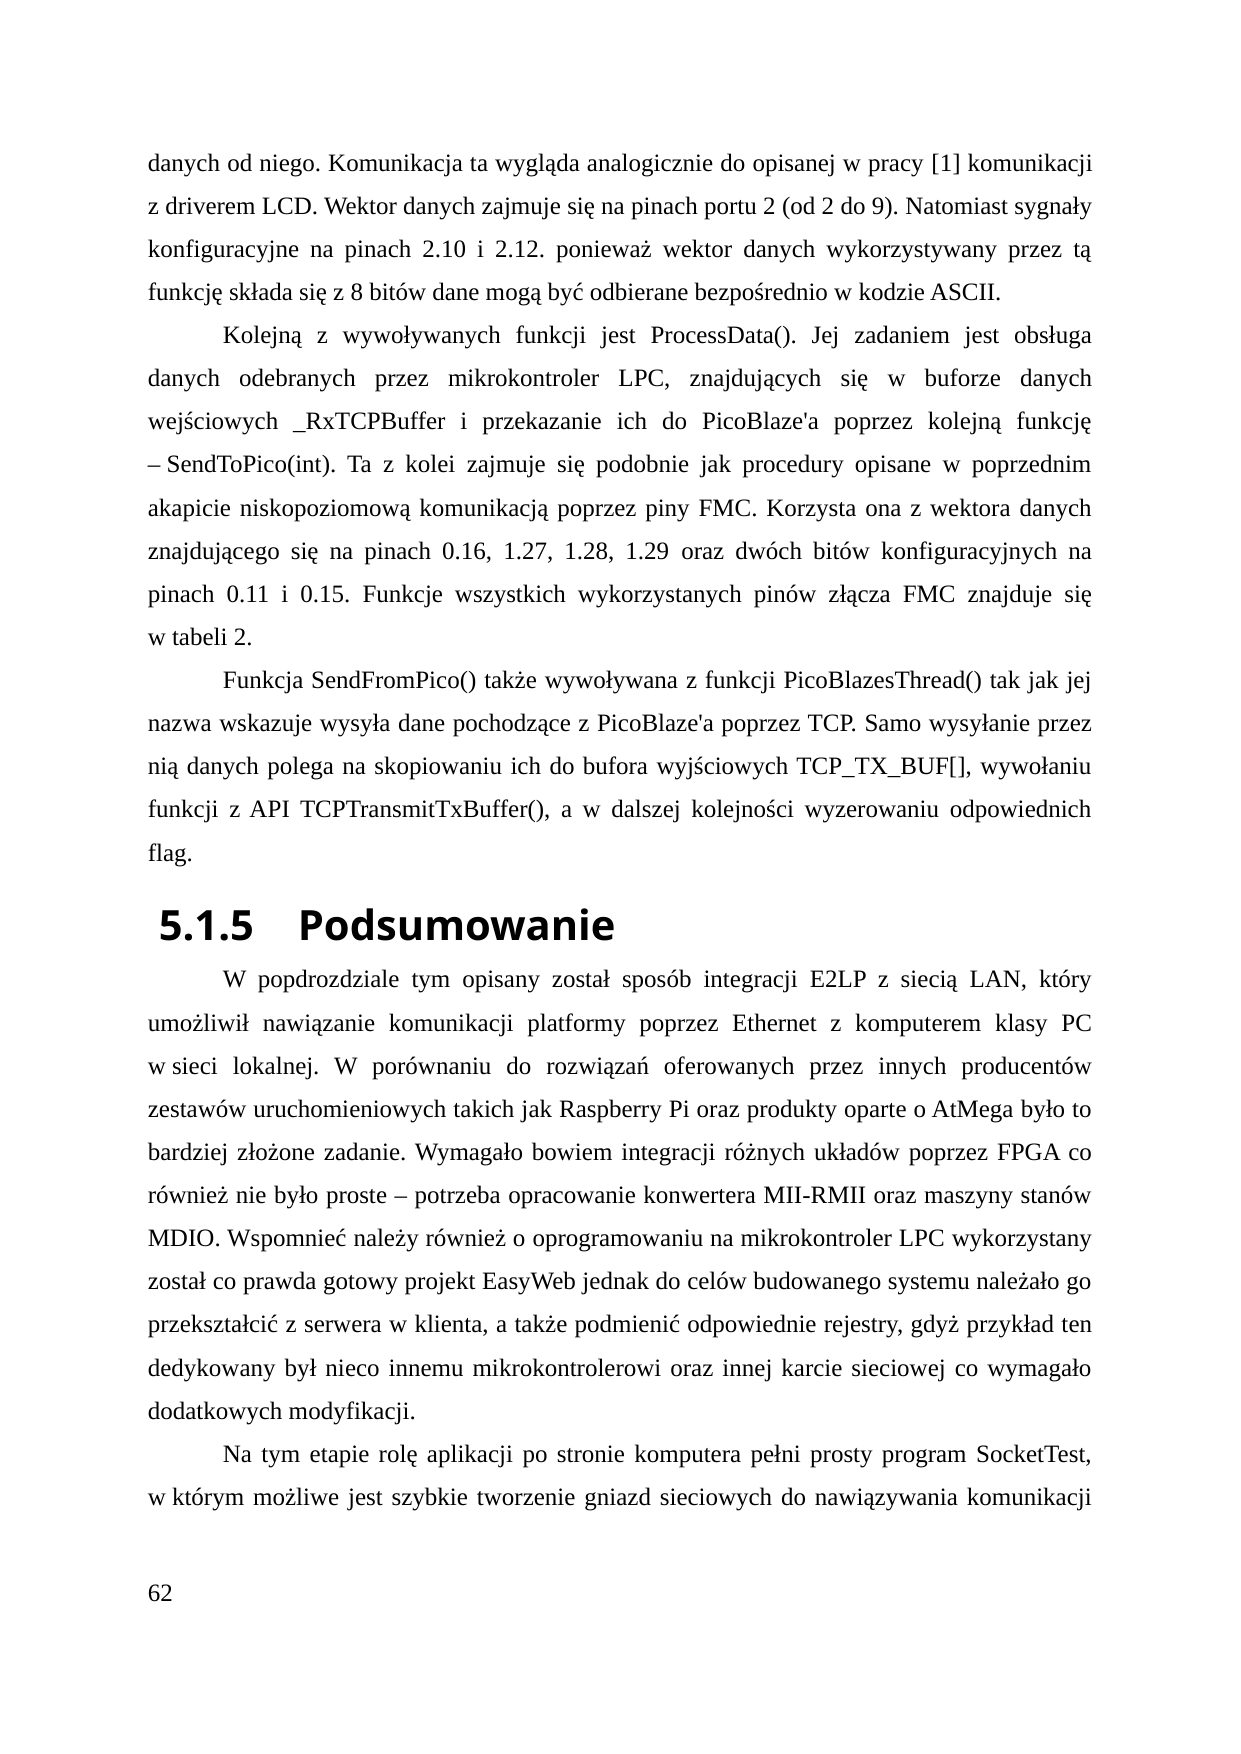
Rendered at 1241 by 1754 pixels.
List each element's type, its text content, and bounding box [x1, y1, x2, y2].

text Kolejną z wywoływanych funkcji jest ProcessData(). Jej zadaniem jest obsługa danych odebranych przez mikrokontroler LPC, znajdujących się w buforze danych wejściowych _RxTCPBuffer i przekazanie ich do PicoBlaze'a poprzez kolejną funkcję – SendToPico(int). Ta z kolei zajmuje się podobnie jak procedury opisane w poprzednim akapicie niskopoziomową komunikacją poprzez piny FMC. Korzysta ona z wektora danych znajdującego się na pinach 0.16, 1.27, 1.28, 1.29 oraz dwóch bitów konfiguracyjnych na pinach 0.11 i 0.15. Funkcje wszystkich wykorzystanych pinów złącza FMC znajduje się w tabeli 2. [148, 320, 1093, 651]
text danych od niego. Komunikacja ta wygląda analogicznie do opisanej w pracy [1] komunikacji z driverem LCD. Wektor danych zajmuje się na pinach portu 2 (od 2 do 9). Natomiast sygnały konfiguracyjne na pinach 2.10 i 2.12. ponieważ wektor danych wykorzystywany przez tą funkcję składa się z 8 bitów dane mogą być odbierane bezpośrednio w kodzie ASCII. [148, 148, 1093, 306]
text Na tym etapie rolę aplikacji po stronie komputera pełni prosty program SocketTest, w którym możliwe jest szybkie tworzenie gniazd sieciowych do nawiązywania komunikacji [148, 1439, 1093, 1511]
subtitle Podsumowanie [148, 895, 1093, 952]
text Funkcja SendFromPico() także wywoływana z funkcji PicoBlazesThread() tak jak jej nazwa wskazuje wysyła dane pochodzące z PicoBlaze'a poprzez TCP. Samo wysyłanie przez nią danych polega na skopiowaniu ich do bufora wyjściowych TCP_TX_BUF[], wywołaniu funkcji z API TCPTransmitTxBuffer(), a w dalszej kolejności wyzerowaniu odpowiednich flag. [148, 665, 1093, 866]
text W popdrozdziale tym opisany został sposób integracji E2LP z siecią LAN, który umożliwił nawiązanie komunikacji platformy poprzez Ethernet z komputerem klasy PC w sieci lokalnej. W porównaniu do rozwiązań oferowanych przez innych producentów zestawów uruchomieniowych takich jak Raspberry Pi oraz produkty oparte o AtMega było to bardziej złożone zadanie. Wymagało bowiem integracji różnych układów poprzez FPGA co również nie było proste – potrzeba opracowanie konwertera MII-RMII oraz maszyny stanów MDIO. Wspomnieć należy również o oprogramowaniu na mikrokontroler LPC wykorzystany został co prawda gotowy projekt EasyWeb jednak do celów budowanego systemu należało go przekształcić z serwera w klienta, a także podmienić odpowiednie rejestry, gdyż przykład ten dedykowany był nieco innemu mikrokontrolerowi oraz innej karcie sieciowej co wymagało dodatkowych modyfikacji. [148, 964, 1093, 1424]
